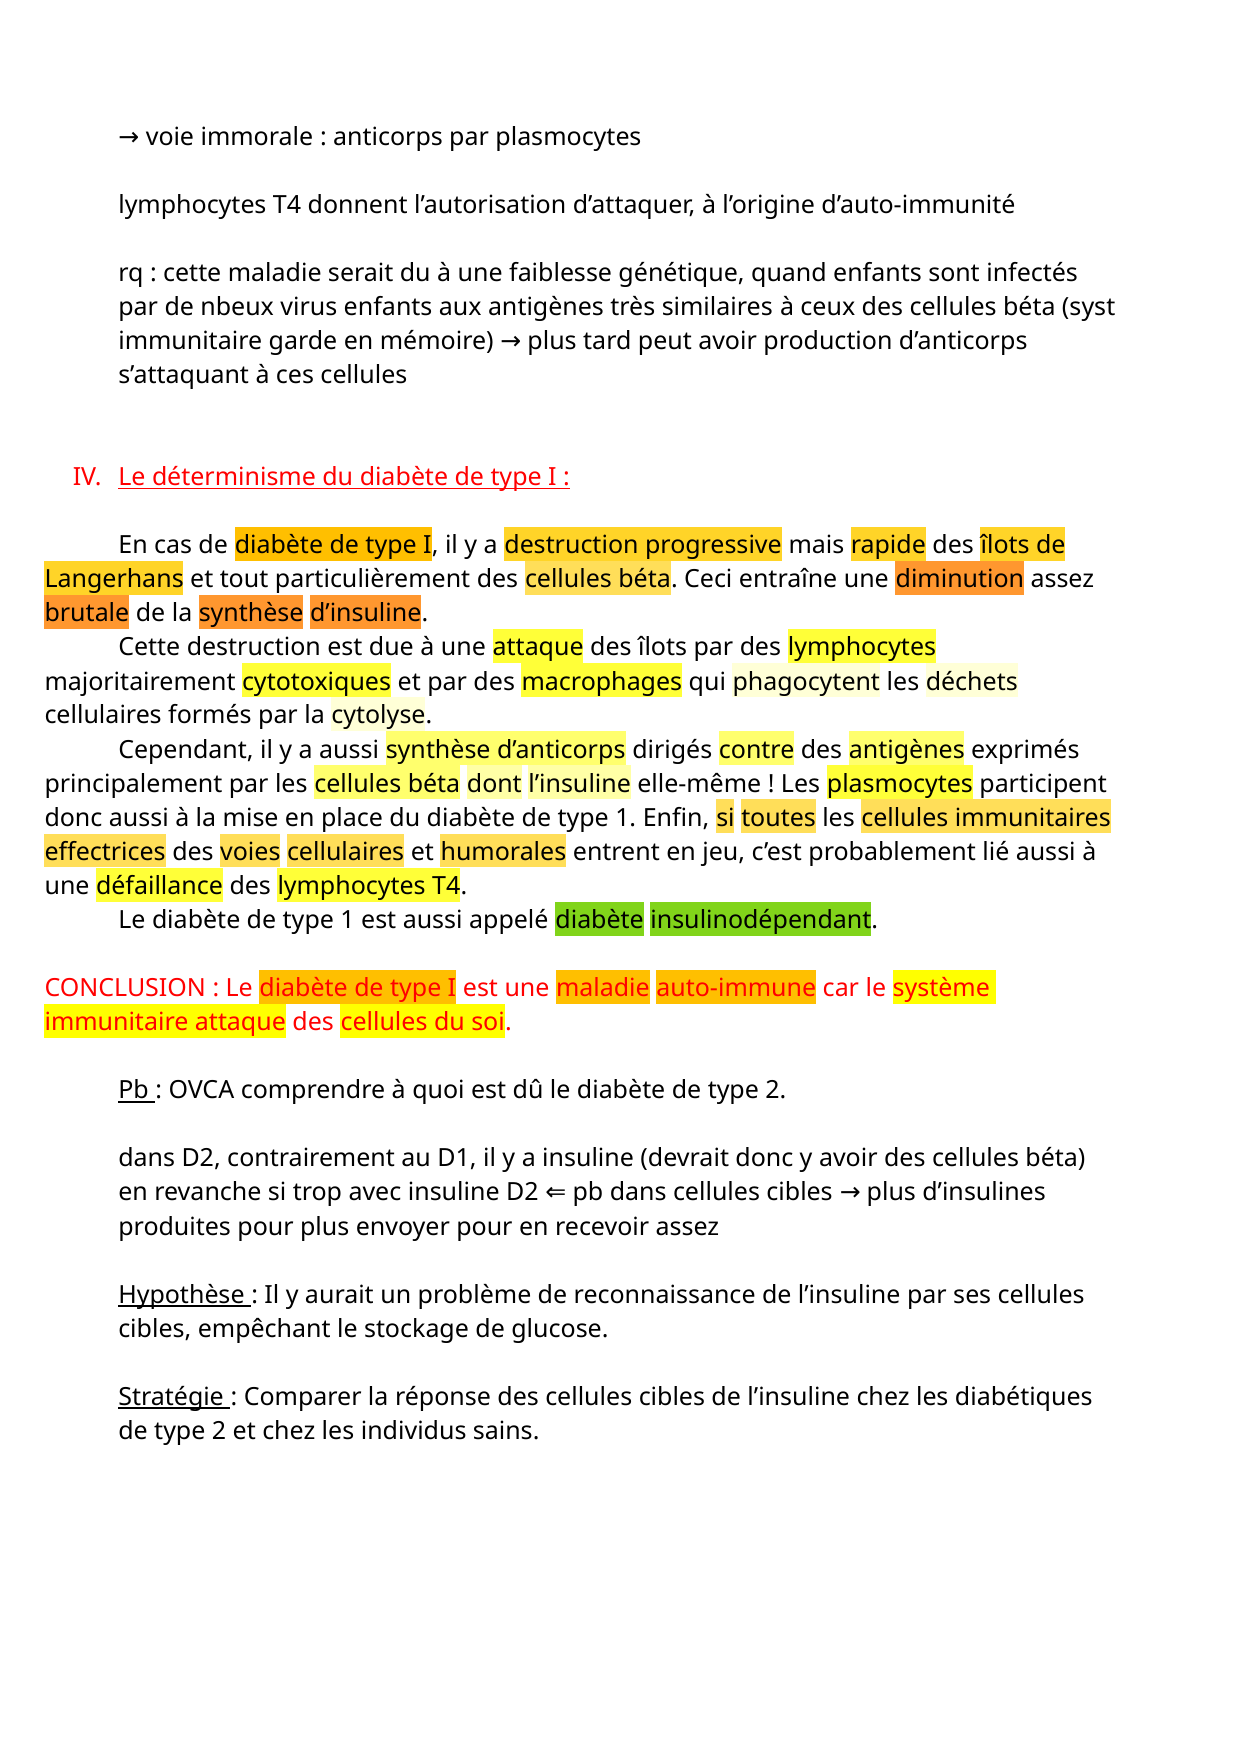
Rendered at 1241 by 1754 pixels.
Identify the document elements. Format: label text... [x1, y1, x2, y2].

text Cependant, il y a aussi synthèse d’anticorps dirigés contre des antigènes exprimés principalement par les cellules béta dont l’insuline elle-même ! Les plasmocytes participent donc aussi à la mise en place du diabète de type 1. Enfin, si toutes les cellules immunitaires effectrices des voies cellulaires et humorales entrent en jeu, c’est probablement lié aussi à une défaillance des lymphocytes T4. [44, 731, 1122, 902]
text Stratégie : Comparer la réponse des cellules cibles de l’insuline chez les diabétiques de type 2 et chez les individus sains. [118, 1378, 1122, 1447]
text Hypothèse : Il y aurait un problème de reconnaissance de l’insuline par ses cellules cibles, empêchant le stockage de glucose. [118, 1276, 1122, 1344]
list Le déterminisme du diabète de type I : [73, 459, 1122, 493]
text en revanche si trop avec insuline D2 ⇐ pb dans cellules cibles → plus d’insulines produites pour plus envoyer pour en recevoir assez [118, 1174, 1122, 1242]
text lymphocytes T4 donnent l’autorisation d’attaquer, à l’origine d’auto-immunité [118, 186, 1122, 220]
text rq : cette maladie serait du à une faiblesse génétique, quand enfants sont infectés par de nbeux virus enfants aux antigènes très similaires à ceux des cellules béta (syst immunitaire garde en mémoire) → plus tard peut avoir production d’anticorps s’attaquant à ces cellules [118, 254, 1122, 391]
text En cas de diabète de type I, il y a destruction progressive mais rapide des îlots de Langerhans et tout particulièrement des cellules béta. Ceci entraîne une diminution assez brutale de la synthèse d’insuline. [44, 527, 1122, 629]
text Cette destruction est due à une attaque des îlots par des lymphocytes majoritairement cytotoxiques et par des macrophages qui phagocytent les déchets cellulaires formés par la cytolyse. [44, 629, 1122, 731]
text CONCLUSION : Le diabète de type I est une maladie auto-immune car le système immunitaire attaque des cellules du soi. [44, 970, 1122, 1038]
text → voie immorale : anticorps par plasmocytes [118, 118, 1122, 152]
text Le diabète de type 1 est aussi appelé diabète insulinodépendant. [44, 902, 1122, 936]
text Pb : OVCA comprendre à quoi est dû le diabète de type 2. [118, 1072, 1122, 1106]
text dans D2, contrairement au D1, il y a insuline (devrait donc y avoir des cellules béta) [118, 1140, 1122, 1174]
